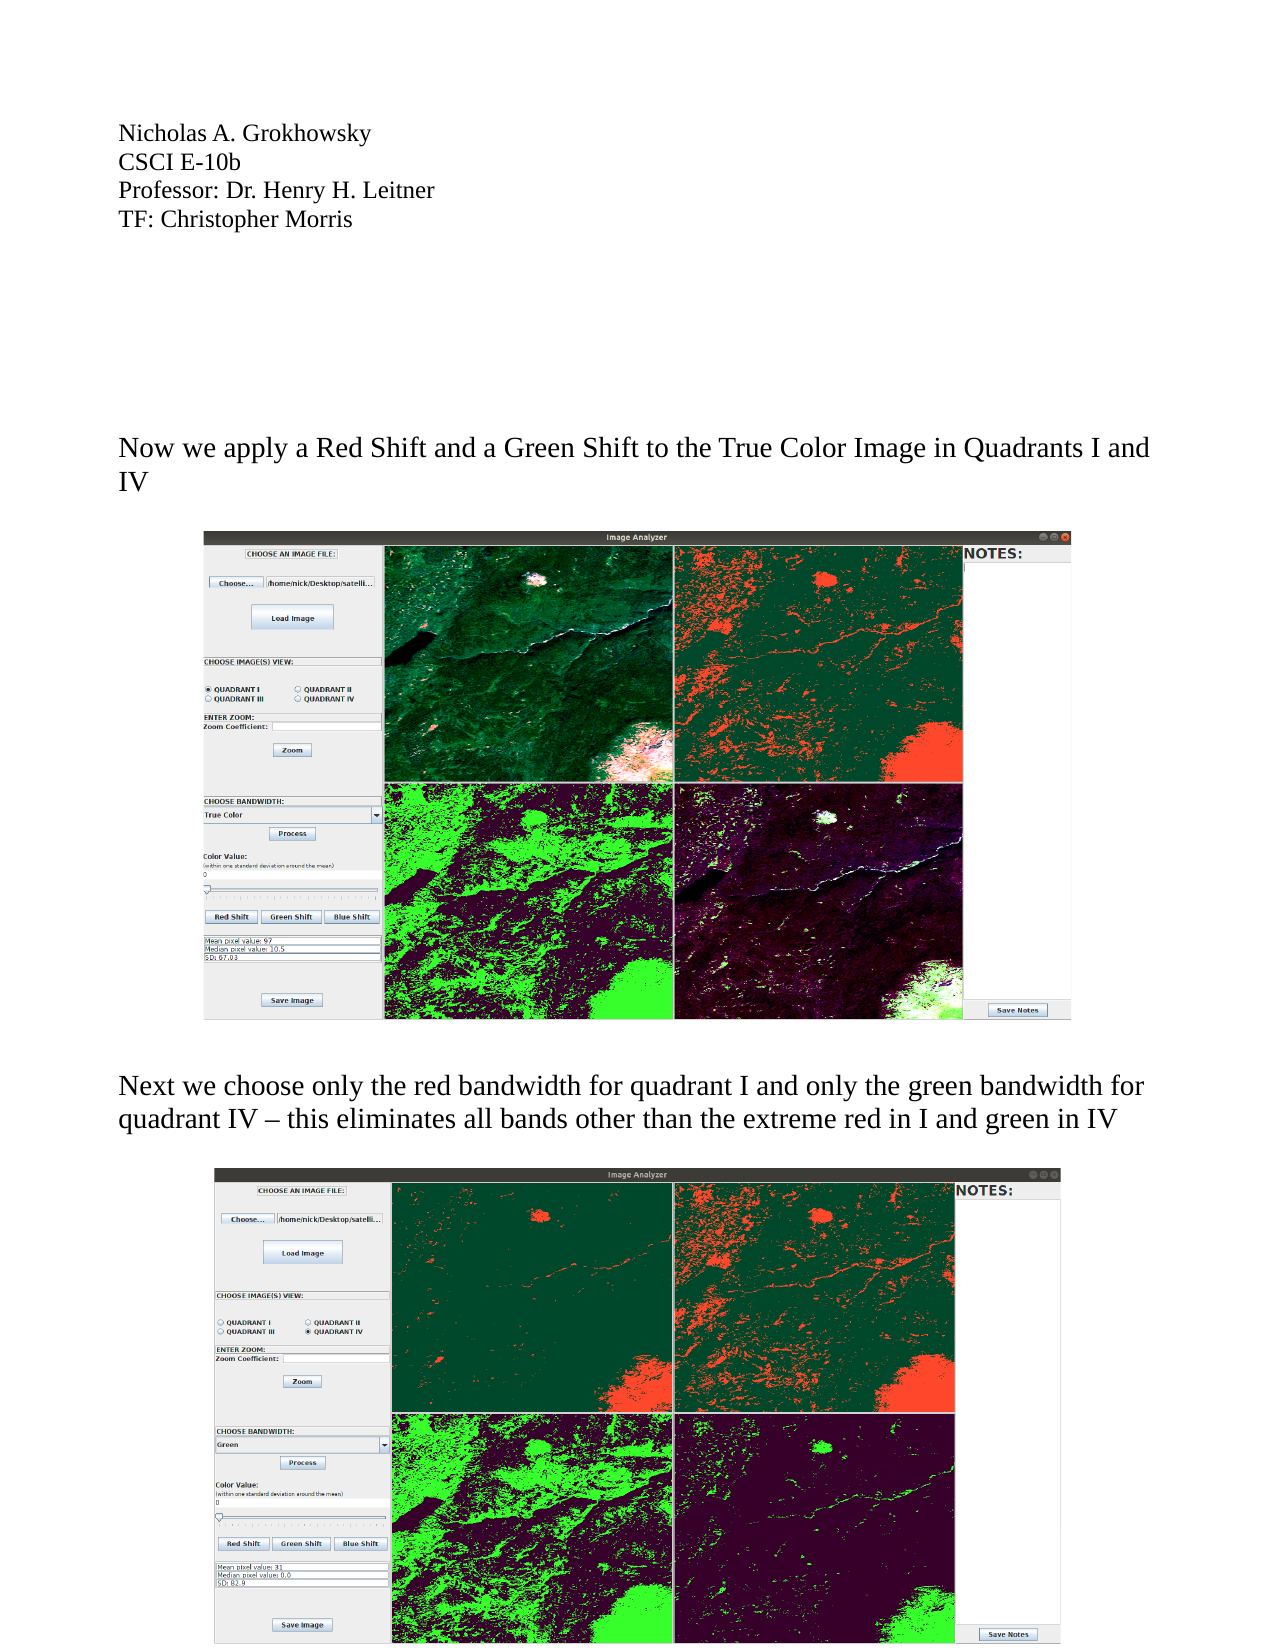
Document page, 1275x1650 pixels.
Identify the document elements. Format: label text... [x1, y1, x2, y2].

picture [214, 1168, 1061, 1644]
text Now we apply a Red Shift and a Green Shift to the True Color Image in Quadrants I and IV [118, 430, 1157, 497]
picture [203, 531, 1072, 1020]
text Next we choose only the red bandwidth for quadrant I and only the green bandwidth for quadrant IV – this eliminates all bands other than the extreme red in I and green in IV [118, 1068, 1157, 1135]
